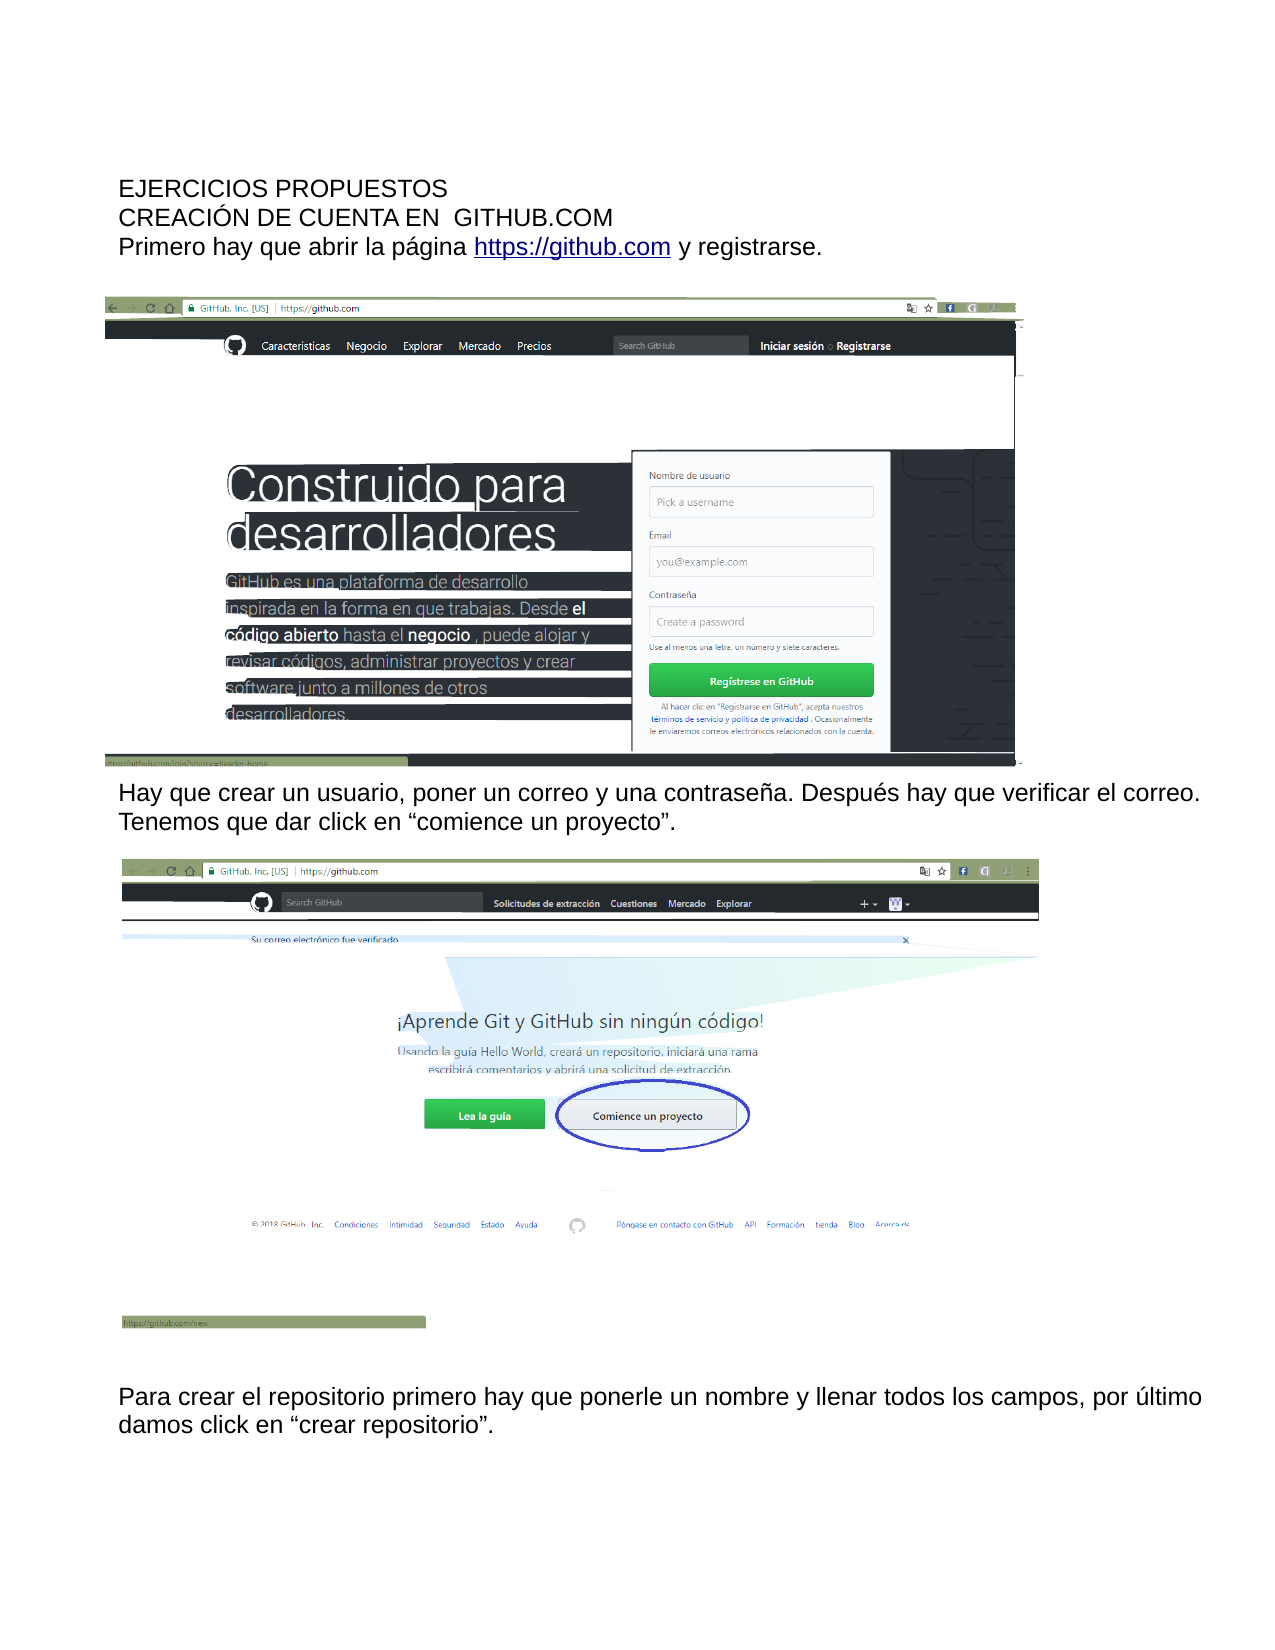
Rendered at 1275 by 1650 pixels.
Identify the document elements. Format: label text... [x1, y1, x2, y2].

text Primero hay que abrir la página https://github.com y registrarse. [118, 232, 1205, 260]
text CREACIÓN DE CUENTA EN GITHUB.COM [118, 203, 1205, 232]
text EJERCICIOS PROPUESTOS [118, 174, 1205, 203]
text Tenemos que dar click en “comience un proyecto”. [118, 807, 1205, 835]
text Hay que crear un usuario, poner un correo y una contraseña. Después hay que verificar el correo. [118, 778, 1205, 807]
text Para crear el repositorio primero hay que ponerle un nombre y llenar todos los campos, por último damos click en “crear repositorio”. [118, 1382, 1205, 1439]
